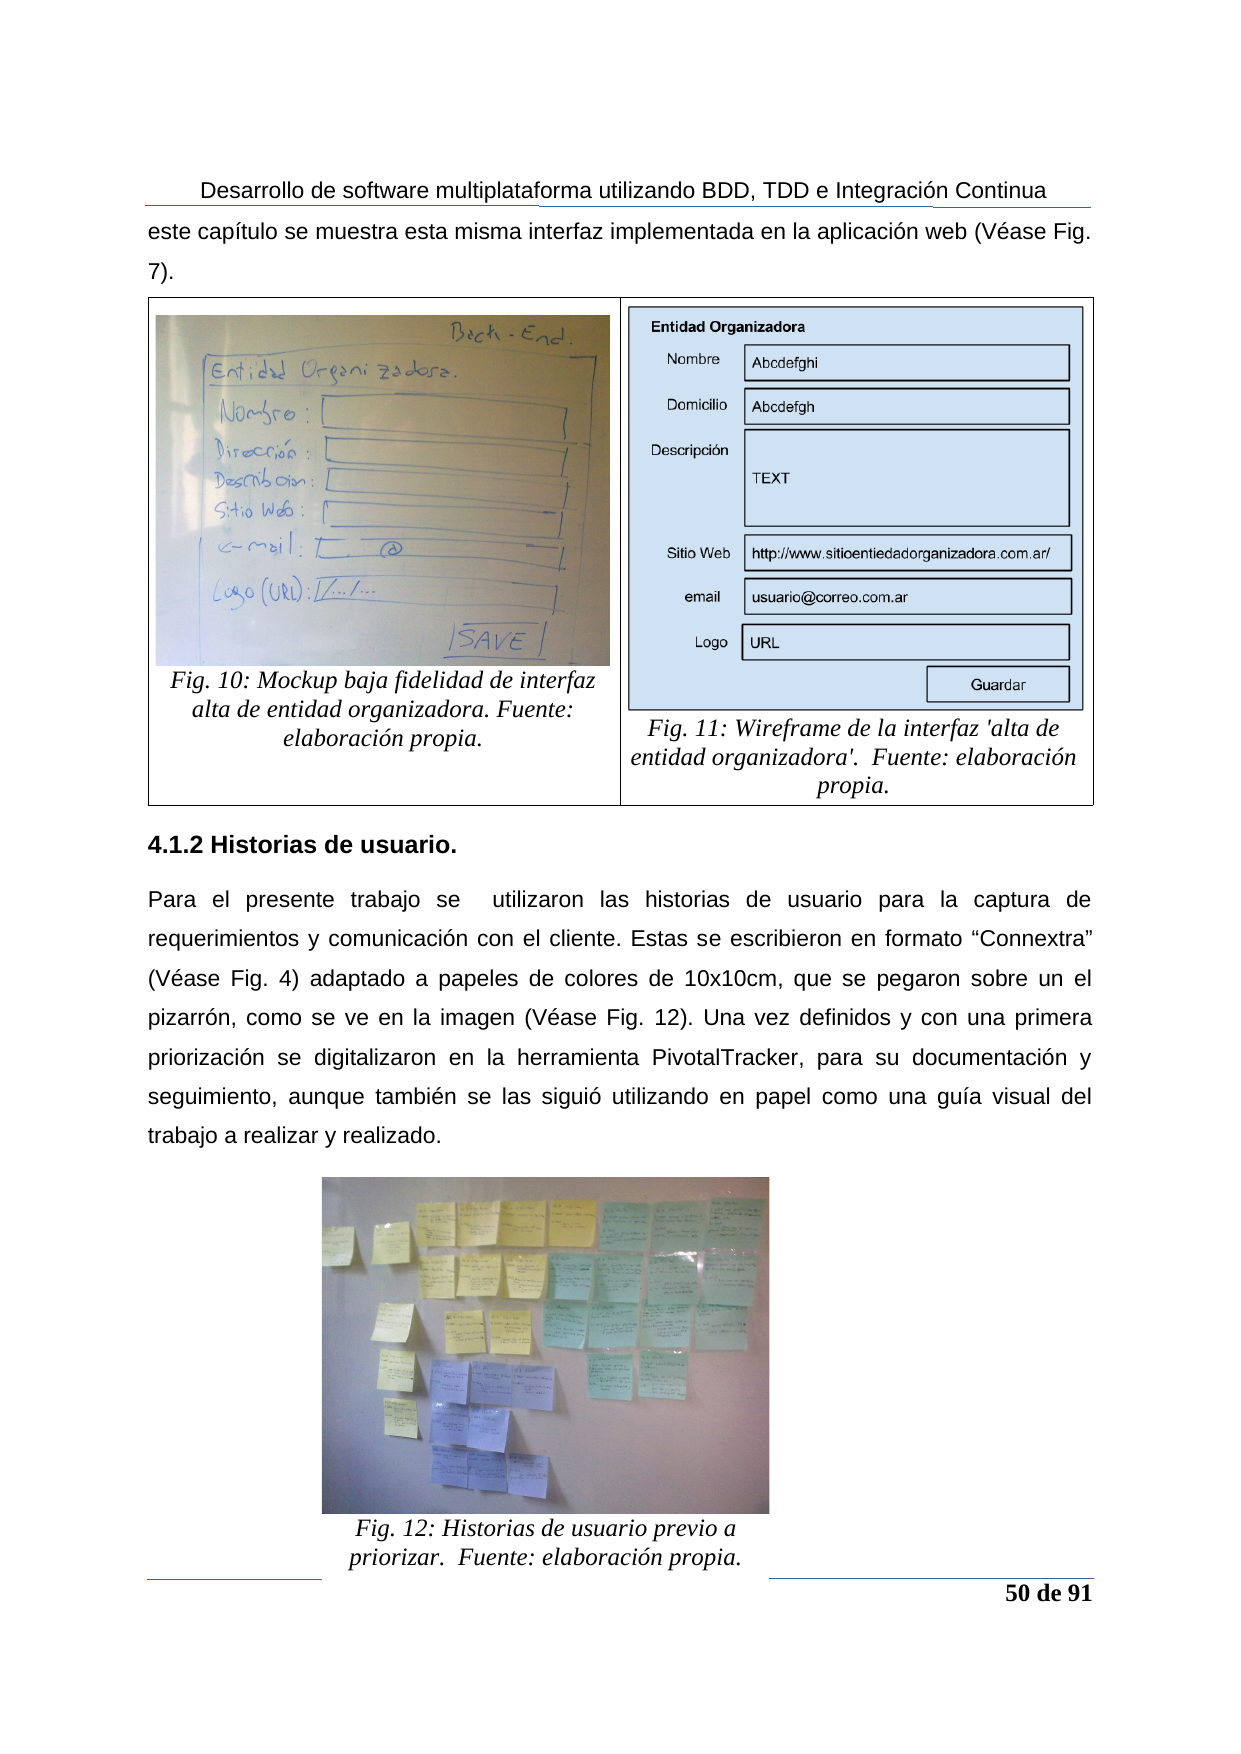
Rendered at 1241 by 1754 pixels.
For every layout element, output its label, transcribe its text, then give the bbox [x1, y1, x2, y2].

picture [625, 303, 1086, 713]
picture [321, 1177, 770, 1514]
text este capítulo se muestra esta misma interfaz implementada en la aplicación web (Véase Fig. 7). [148, 218, 1093, 284]
table_header [149, 298, 620, 805]
subtitle 4.1.2 Historias de usuario. [148, 830, 1093, 859]
text Para el presente trabajo se utilizaron las historias de usuario para la captura de requerimientos y comunicación con el cliente. Estas se escribieron en formato “Connextra” (Véase Fig. 4) adaptado a papeles de colores de 10x10cm, que se pegaron sobre un el pizarrón, como se ve en la imagen (Véase Fig. 12). Una vez definidos y con una primera priorización se digitalizaron en la herramienta PivotalTracker, para su documentación y seguimiento, aunque también se las siguió utilizando en papel como una guía visual del trabajo a realizar y realizado. [148, 886, 1093, 1149]
picture [155, 315, 610, 666]
text Fig. 12: Historias de usuario previo a priorizar. Fuente: elaboración propia. [322, 1514, 769, 1571]
table_header [621, 298, 1093, 805]
